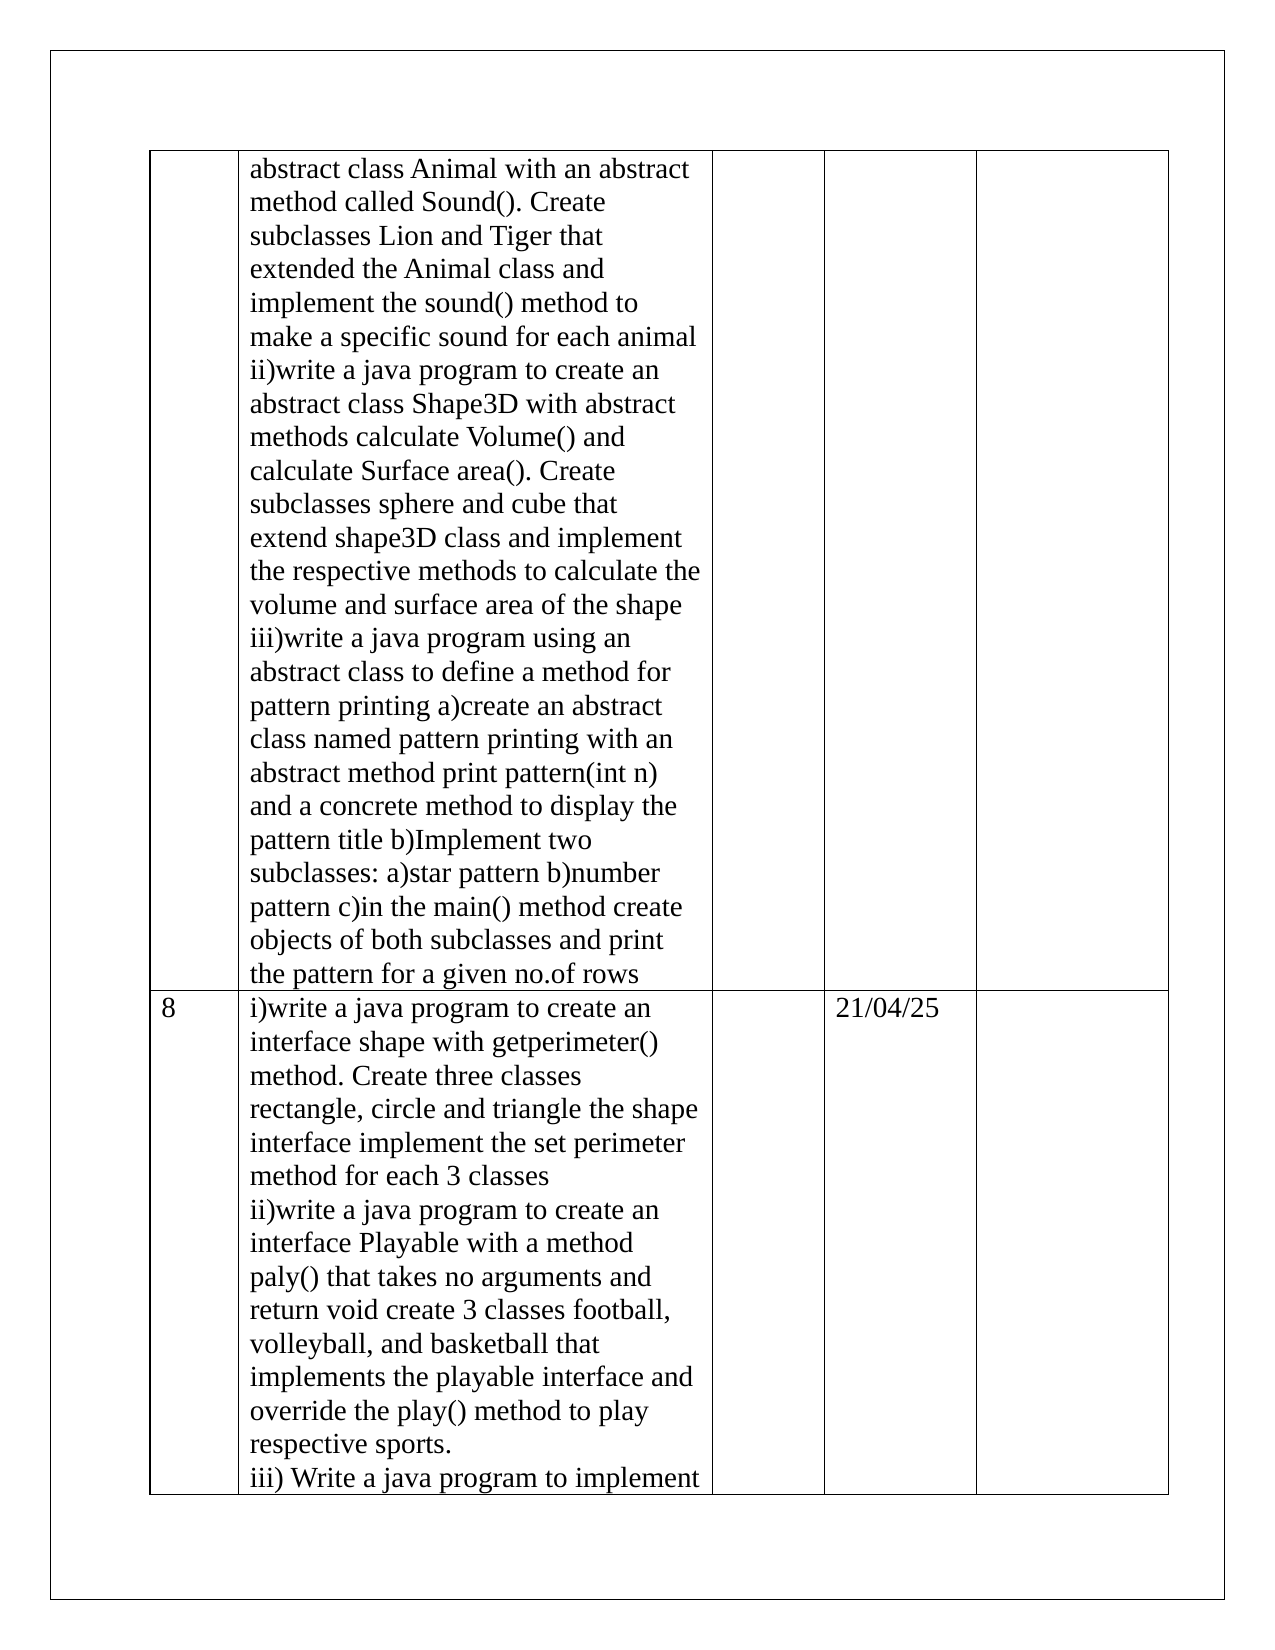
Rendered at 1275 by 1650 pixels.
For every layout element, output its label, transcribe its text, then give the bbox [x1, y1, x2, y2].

table_cell abstract class Animal with an abstract method called Sound(). Create subclasses Lion and Tiger that extended the Animal class and implement the sound() method to make a specific sound for each animal ii)write a java program to create an abstract class Shape3D with abstract methods calculate Volume() and calculate Surface area(). Create subclasses sphere and cube that extend shape3D class and implement the respective methods to calculate the volume and surface area of the shape iii)write a java program using an abstract class to define a method for pattern printing a)create an abstract class named pattern printing with an abstract method print pattern(int n) and a concrete method to display the pattern title b)Implement two subclasses: a)star pattern b)number pattern c)in the main() method create objects of both subclasses and print the pattern for a given no.of rows [239, 151, 712, 989]
table_cell 8 [151, 991, 238, 1494]
table_cell [713, 991, 824, 1494]
table_cell [977, 151, 1168, 989]
table_cell [825, 151, 976, 989]
table_cell 21/04/25 [825, 991, 976, 1494]
table_cell [713, 151, 824, 989]
table_cell i)write a java program to create an interface shape with getperimeter() method. Create three classes rectangle, circle and triangle the shape interface implement the set perimeter method for each 3 classes ii)write a java program to create an interface Playable with a method paly() that takes no arguments and return void create 3 classes football, volleyball, and basketball that implements the playable interface and override the play() method to play respective sports. iii) Write a java program to implement [239, 991, 712, 1494]
table_cell [977, 991, 1168, 1494]
table_cell [151, 151, 238, 989]
